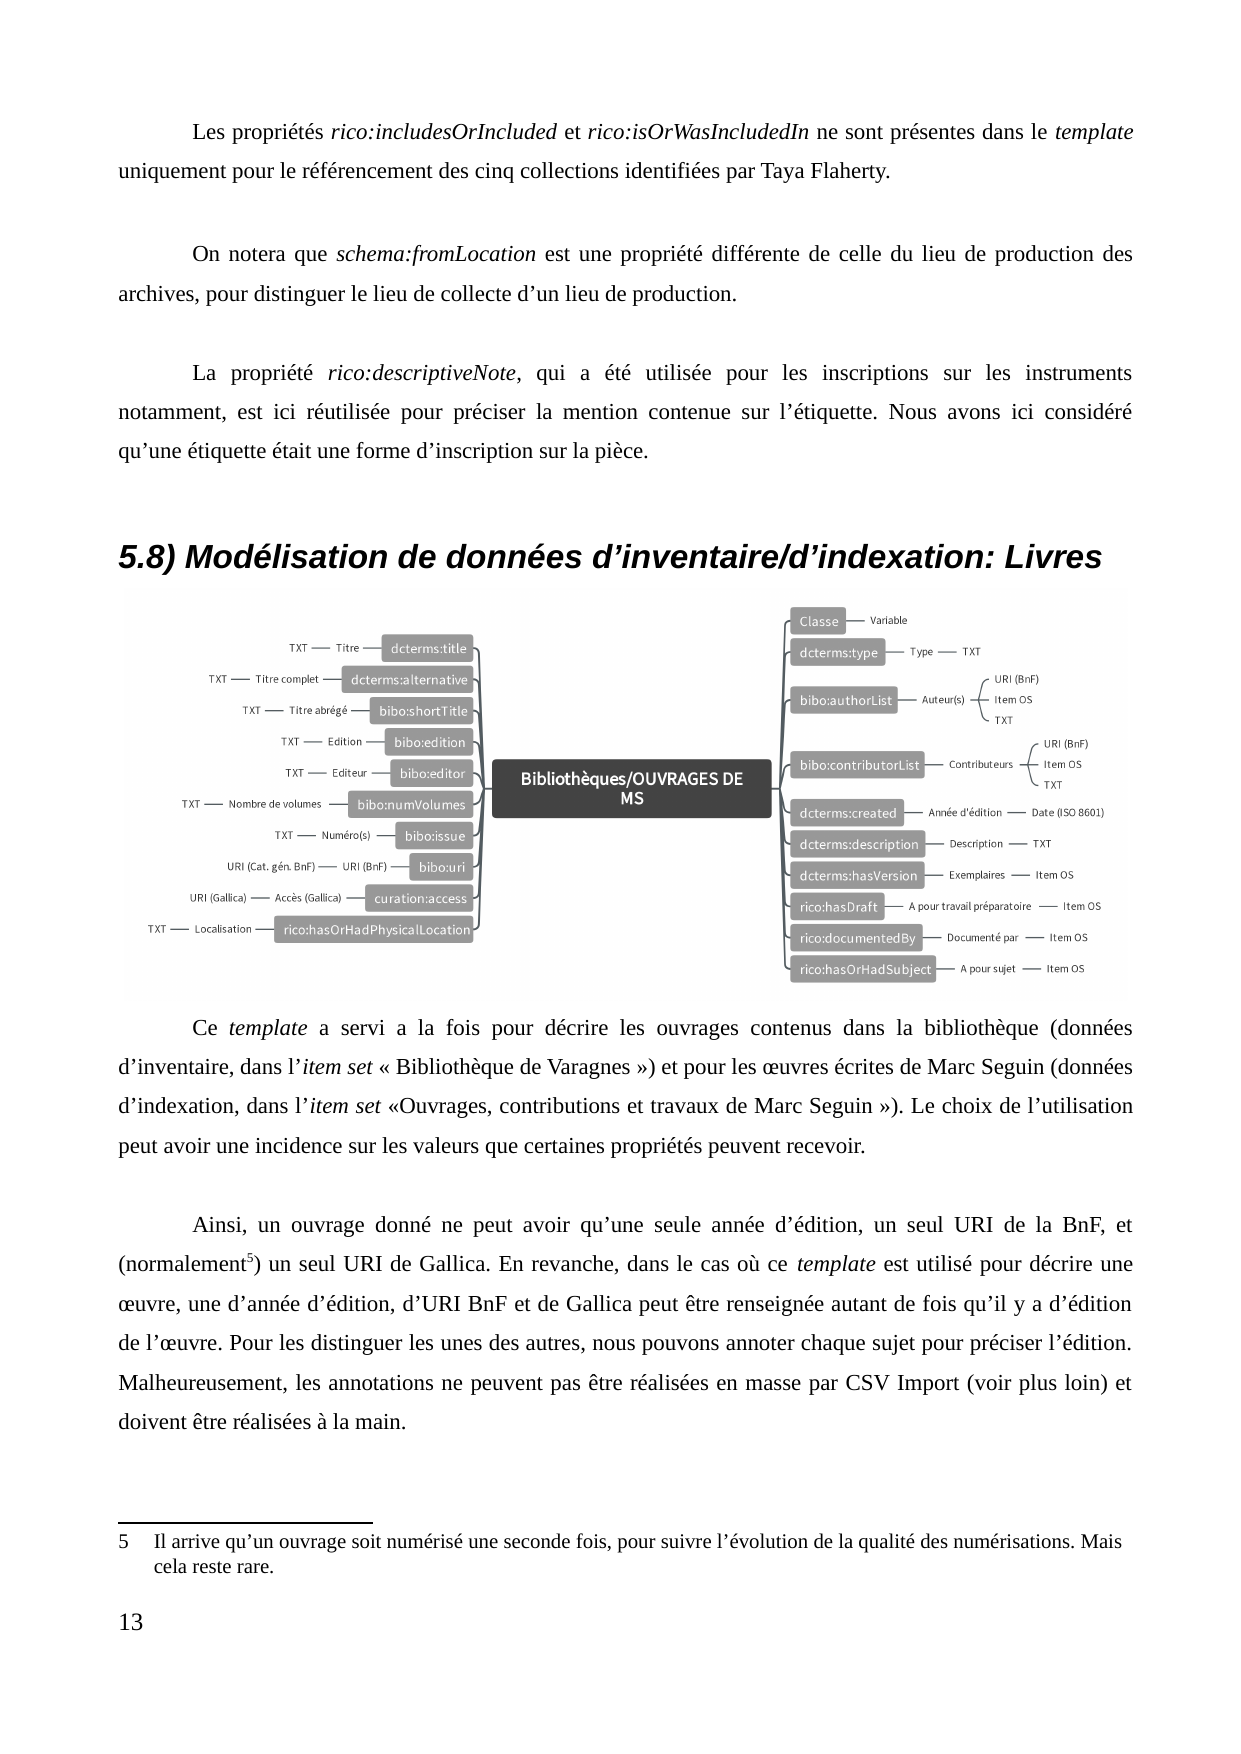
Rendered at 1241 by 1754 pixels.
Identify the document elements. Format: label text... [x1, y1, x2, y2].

text Ainsi, un ouvrage donné ne peut avoir qu’une seule année d’édition, un seul URI de la BnF, et (normalement) un seul URI de Gallica. En revanche, dans le cas où ce template est utilisé pour décrire une œuvre, une d’année d’édition, d’URI BnF et de Gallica peut être renseignée autant de fois qu’il y a d’édition de l’œuvre. Pour les distinguer les unes des autres, nous pouvons annoter chaque sujet pour préciser l’édition. Malheureusement, les annotations ne peuvent pas être réalisées en masse par CSV Import (voir plus loin) et doivent être réalisées à la main. [118, 1211, 1134, 1435]
text On notera que schema:fromLocation est une propriété différente de celle du lieu de production des archives, pour distinguer le lieu de collecte d’un lieu de production. [118, 240, 1134, 306]
text Ce template a servi a la fois pour décrire les ouvrages contenus dans la bibliothèque (données d’inventaire, dans l’item set « Bibliothèque de Varagnes ») et pour les œuvres écrites de Marc Seguin (données d’indexation, dans l’item set «Ouvrages, contributions et travaux de Marc Seguin »). Le choix de l’utilisation peut avoir une incidence sur les valeurs que certaines propriétés peuvent recevoir. [118, 588, 1134, 1158]
text La propriété rico:descriptiveNote, qui a été utilisée pour les inscriptions sur les instruments notamment, est ici réutilisée pour préciser la mention contenue sur l’étiquette. Nous avons ici considéré qu’une étiquette était une forme d’inscription sur la pièce. [118, 359, 1134, 464]
text Il arrive qu’un ouvrage soit numérisé une seconde fois, pour suivre l’évolution de la qualité des numérisations. Mais cela reste rare. [118, 1529, 1134, 1578]
picture [123, 588, 1128, 1001]
text Les propriétés rico:includesOrIncluded et rico:isOrWasIncludedIn ne sont présentes dans le template uniquement pour le référencement des cinq collections identifiées par Taya Flaherty. [118, 118, 1134, 184]
subtitle 5.8) Modélisation de données d’inventaire/d’indexation: Livres [118, 537, 1134, 576]
